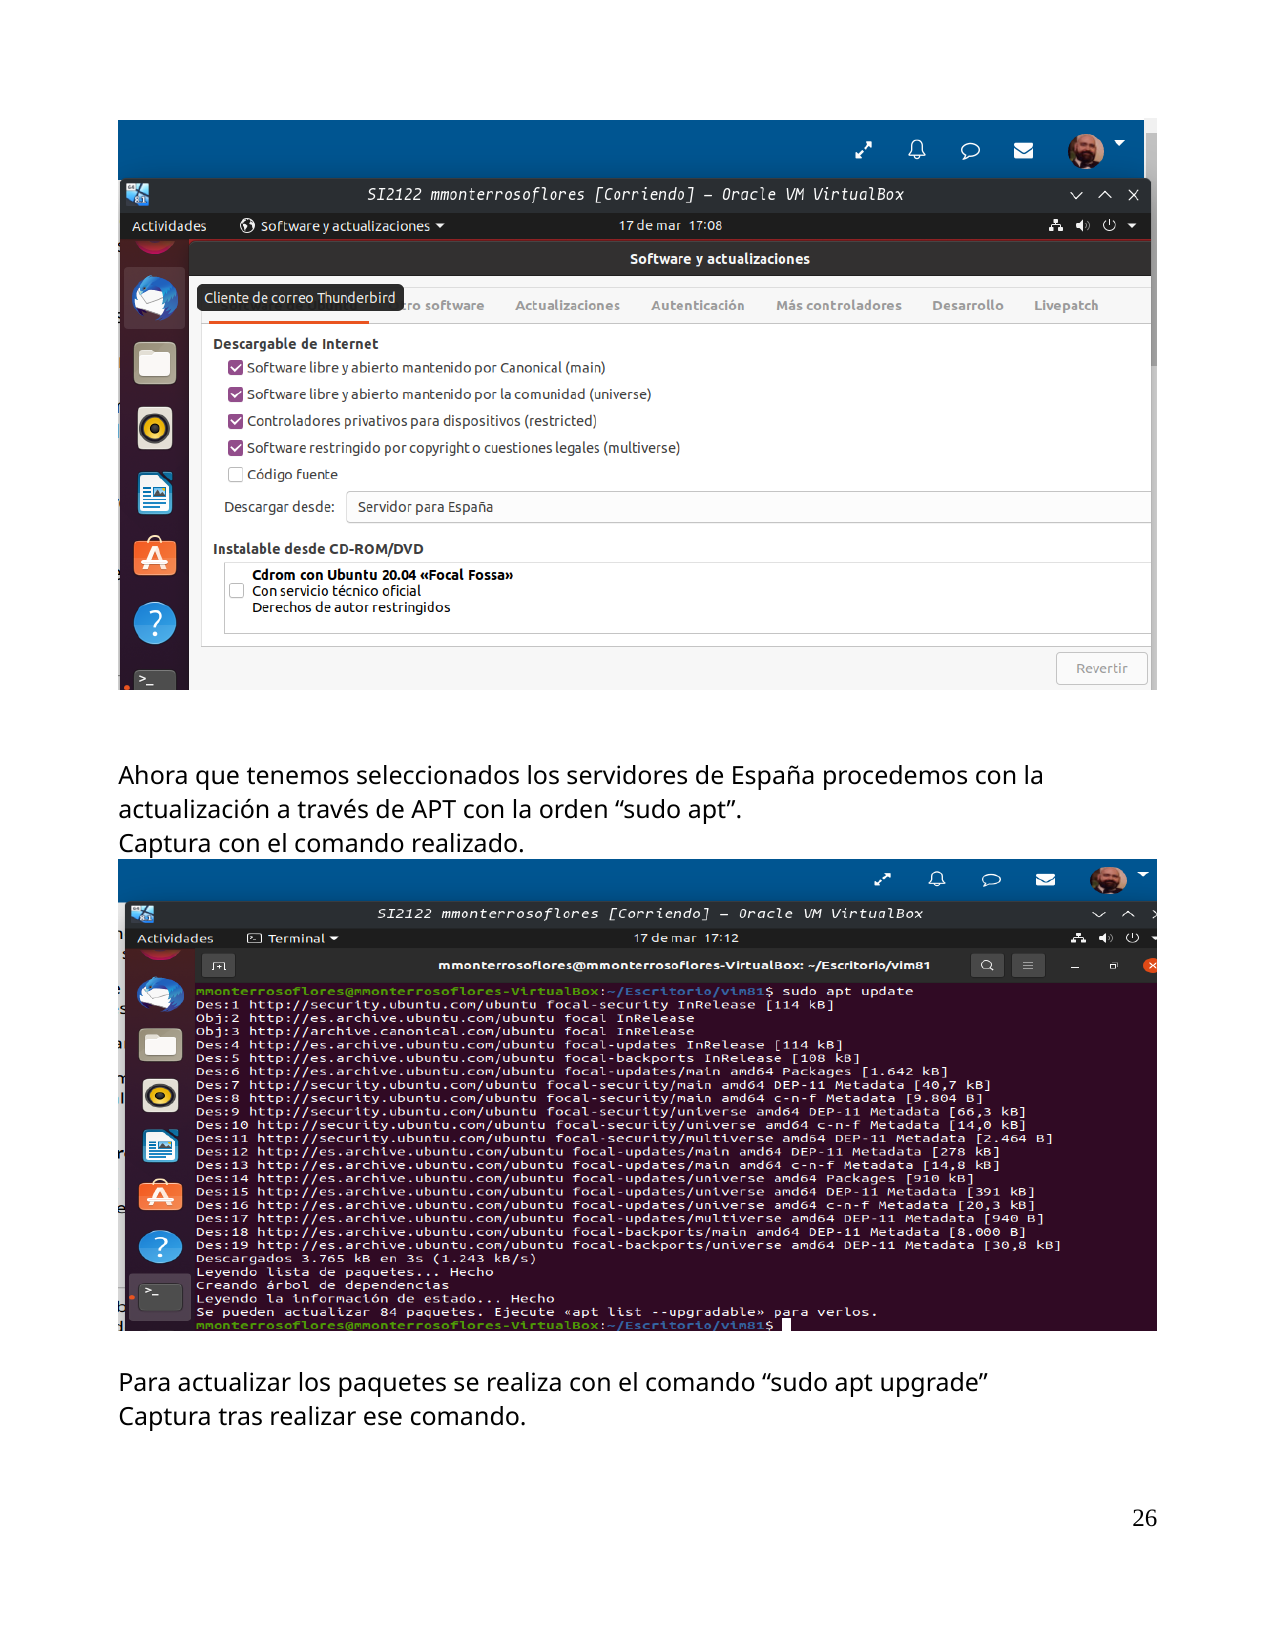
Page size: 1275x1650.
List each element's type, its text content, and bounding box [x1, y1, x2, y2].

table_header [118, 1331, 1157, 1365]
text Ahora que tenemos seleccionados los servidores de España procedemos con la actualización a través de APT con la orden “sudo apt”. [118, 758, 1157, 826]
text Captura con el comando realizado. [118, 826, 1157, 859]
table_header [118, 690, 1157, 723]
picture [118, 859, 1157, 1331]
text Captura tras realizar ese comando. [118, 1399, 1157, 1433]
text Para actualizar los paquetes se realiza con el comando “sudo apt upgrade” [118, 1365, 1157, 1399]
picture [118, 118, 1157, 690]
